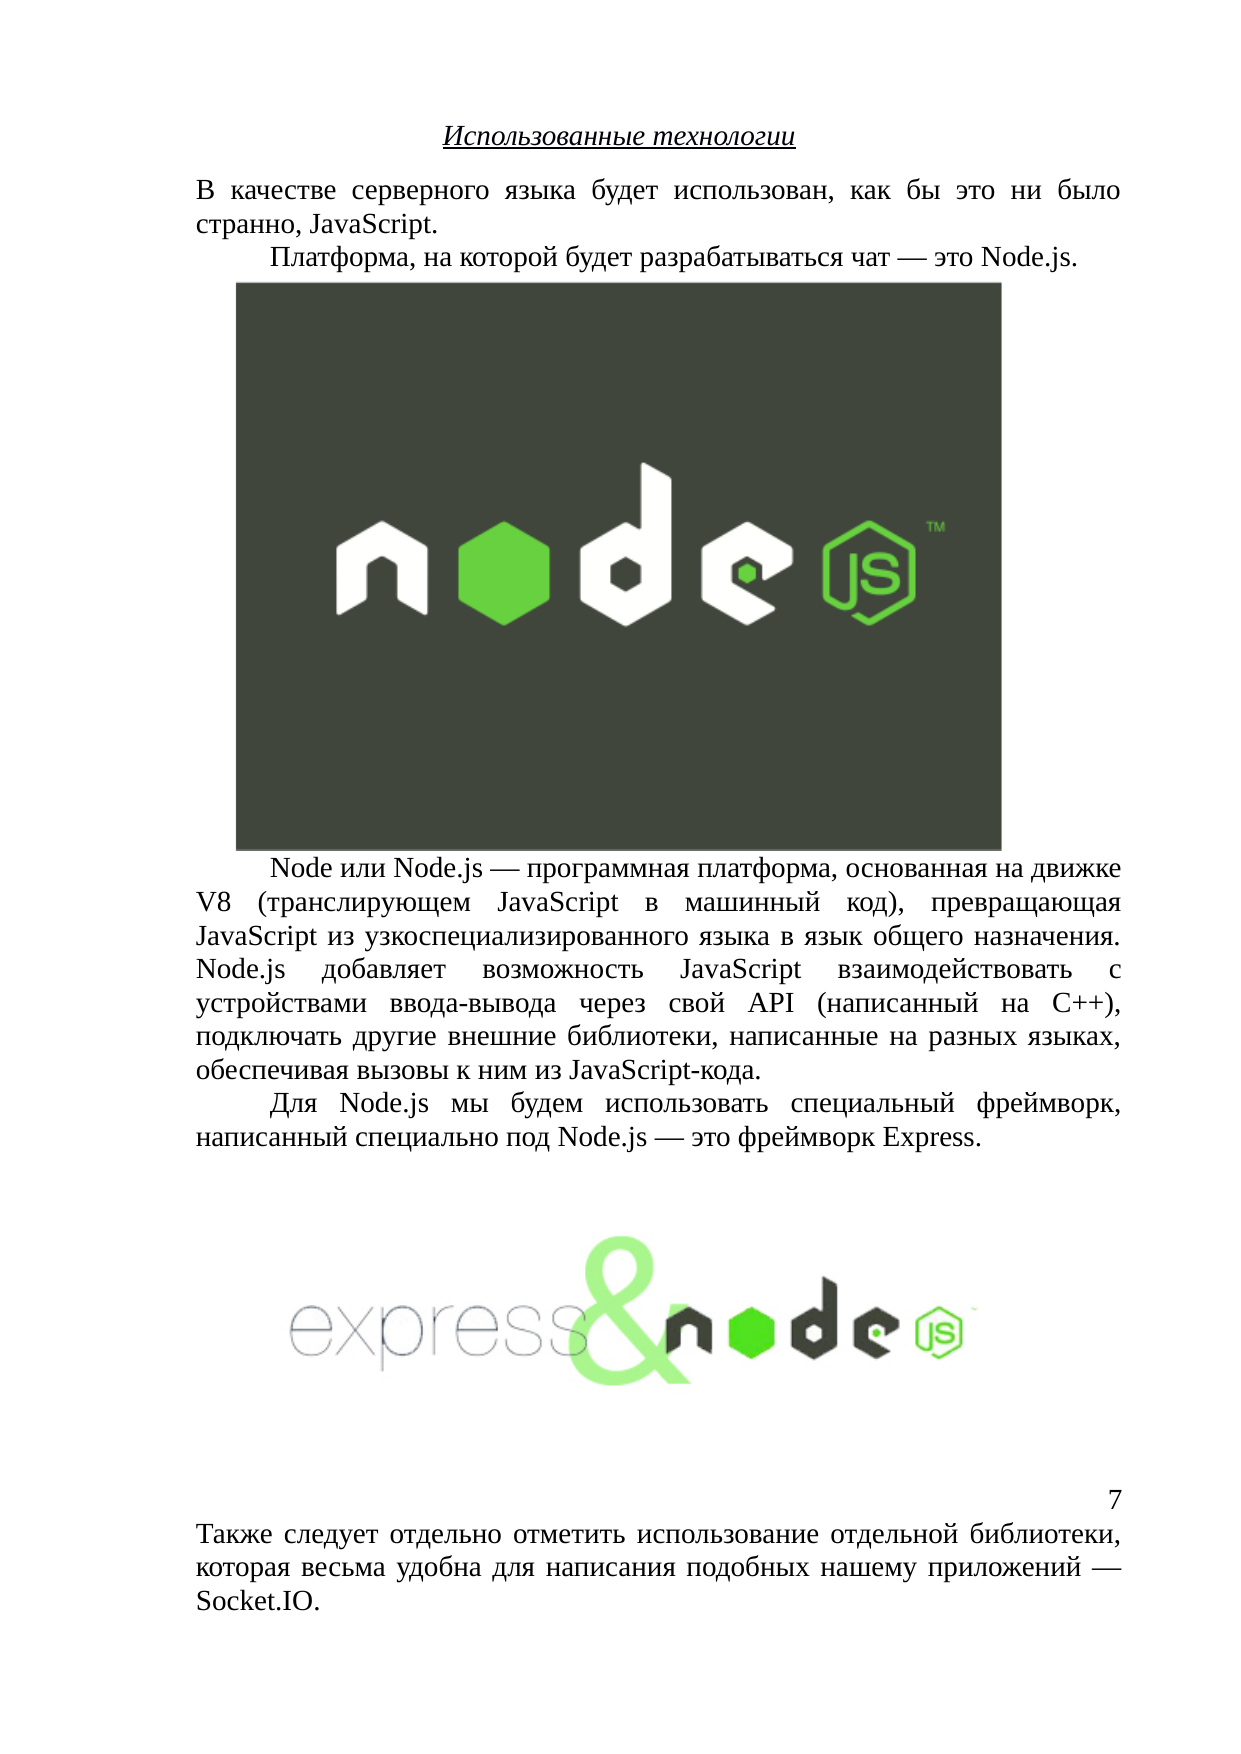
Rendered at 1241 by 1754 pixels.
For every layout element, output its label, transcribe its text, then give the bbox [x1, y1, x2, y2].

list Также следует отдельно отметить использование отдельной библиотеки, которая весьма удобна для написания подобных нашему приложений — Socket.IO. [196, 1516, 1122, 1616]
text В качестве серверного языка будет использован, как бы это ни было странно, JavaScript. [196, 172, 1122, 239]
picture [229, 1169, 1011, 1483]
list Для Node.js мы будем использовать специальный фреймворк, написанный специально под Node.js — это фреймворк Express. [196, 1085, 1122, 1152]
list Node или Node.js — программная платформа, основанная на движке V8 (транслирующем JavaScript в машинный код), превращающая JavaScript из узкоспециализированного языка в язык общего назначения. Node.js добавляет возможность JavaScript взаимодействовать с устройствами ввода-вывода через свой API (написанный на C++), подключать другие внешние библиотеки, написанные на разных языках, обеспечивая вызовы к ним из JavaScript-кода. [196, 273, 1122, 1085]
list Платформа, на которой будет разрабатываться чат — это Node.js. [196, 239, 1122, 273]
list 7 [118, 1152, 1122, 1516]
picture [235, 280, 1005, 851]
subtitle Использованные технологии [118, 118, 1122, 152]
